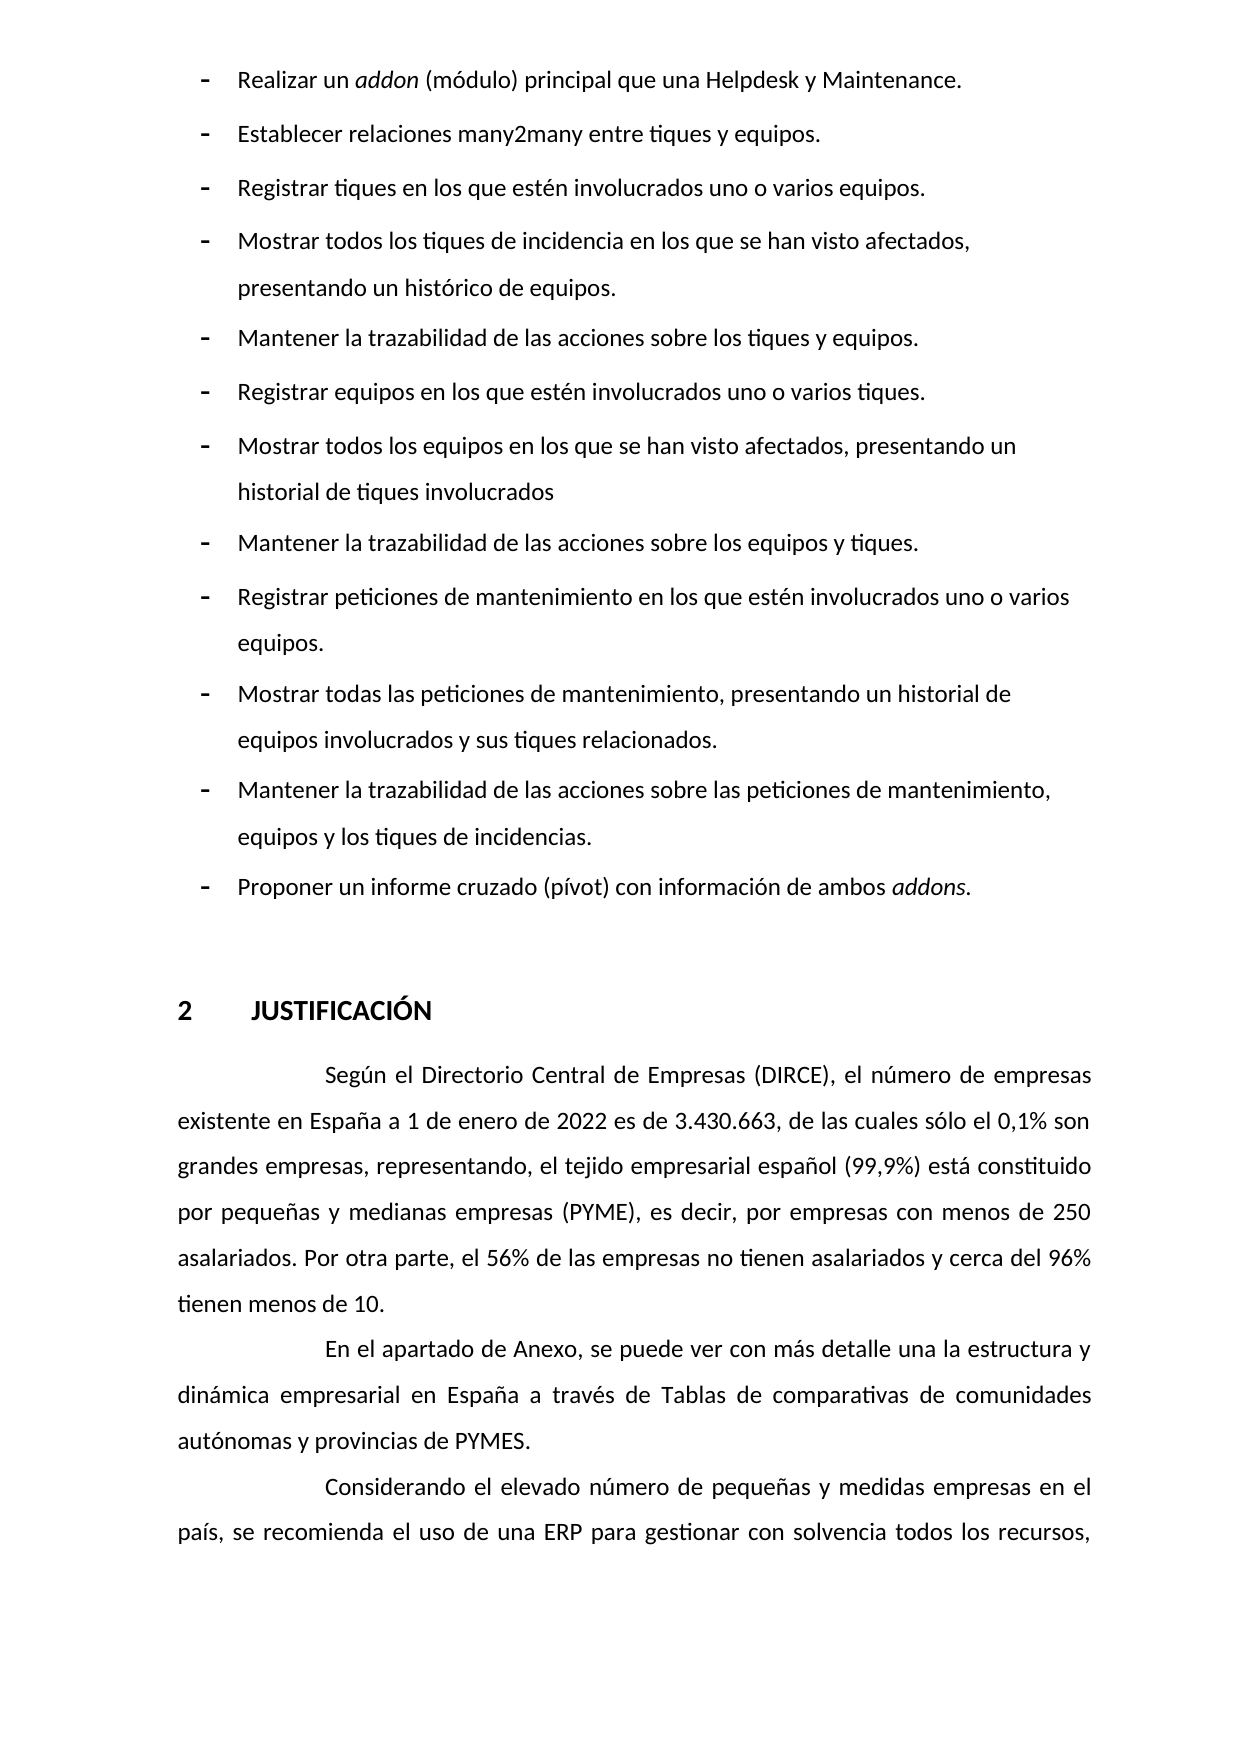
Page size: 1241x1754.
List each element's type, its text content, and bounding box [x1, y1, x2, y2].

list Realizar un addon (módulo) principal que una Helpdesk y Maintenance. [200, 59, 1093, 95]
list Registrar peticiones de mantenimiento en los que estén involucrados uno o varios equipos. [200, 576, 1093, 658]
list Considerando el elevado número de pequeñas y medidas empresas en el país, se recomienda el uso de una ERP para gestionar con solvencia todos los recursos, [177, 1471, 1093, 1547]
list Mostrar todos los equipos en los que se han visto afectados, presentando un historial de tiques involucrados [200, 425, 1093, 507]
list JUSTIFICACIÓN [177, 992, 1093, 1027]
list Registrar equipos en los que estén involucrados uno o varios tiques. [200, 371, 1093, 407]
list Según el Directorio Central de Empresas (DIRCE), el número de empresas existente en España a 1 de enero de 2022 es de 3.430.663, de las cuales sólo el 0,1% son grandes empresas, representando, el tejido empresarial español (99,9%) está constituido por pequeñas y medianas empresas (PYME), es decir, por empresas con menos de 250 asalariados. Por otra parte, el 56% de las empresas no tienen asalariados y cerca del 96% tienen menos de 10. [177, 1059, 1093, 1318]
list Establecer relaciones many2many entre tiques y equipos. [200, 113, 1093, 149]
list Proponer un informe cruzado (pívot) con información de ambos addons. [200, 867, 1093, 902]
list En el apartado de Anexo, se puede ver con más detalle una la estructura y dinámica empresarial en España a través de Tablas de comparativas de comunidades autónomas y provincias de PYMES. [177, 1333, 1093, 1455]
list Registrar tiques en los que estén involucrados uno o varios equipos. [200, 167, 1093, 203]
list Mantener la trazabilidad de las acciones sobre los equipos y tiques. [200, 522, 1093, 558]
list Mostrar todos los tiques de incidencia en los que se han visto afectados, presentando un histórico de equipos. [200, 221, 1093, 302]
list Mantener la trazabilidad de las acciones sobre las peticiones de mantenimiento, equipos y los tiques de incidencias. [200, 770, 1093, 851]
list Mostrar todas las peticiones de mantenimiento, presentando un historial de equipos involucrados y sus tiques relacionados. [200, 673, 1093, 754]
list Mantener la trazabilidad de las acciones sobre los tiques y equipos. [200, 317, 1093, 353]
